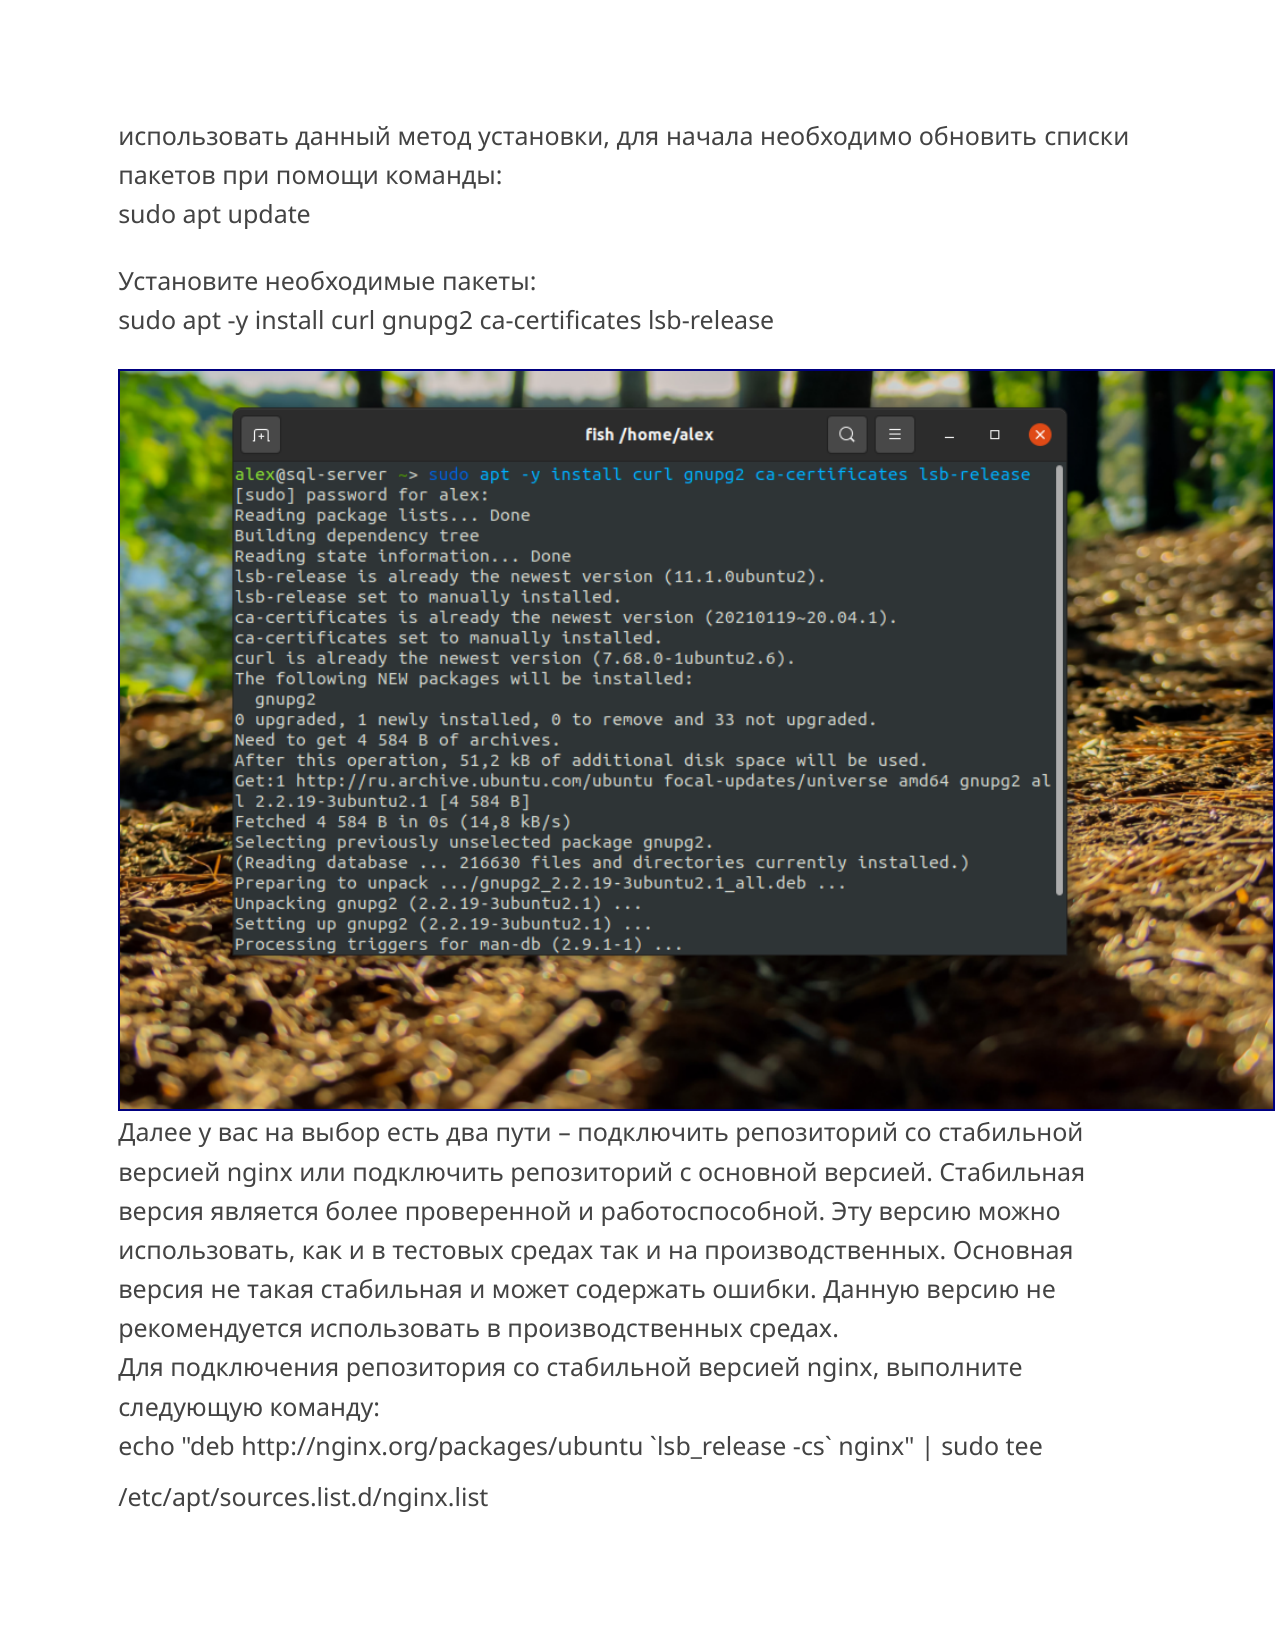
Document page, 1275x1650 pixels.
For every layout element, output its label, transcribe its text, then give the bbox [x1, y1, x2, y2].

text использовать данный метод установки, для начала необходимо обновить списки пакетов при помощи команды: [118, 118, 1157, 191]
text Для подключения репозитория со стабильной версией nginx, выполните следующую команду: [118, 1350, 1157, 1423]
text Далее у вас на выбор есть два пути – подключить репозиторий со стабильной версией nginx или подключить репозиторий с основной версией. Стабильная версия является более проверенной и работоспособной. Эту версию можно использовать, как и в тестовых средах так и на производственных. Основная версия не такая стабильная и может содержать ошибки. Данную версию не рекомендуется использовать в производственных средах. [118, 1115, 1157, 1345]
text sudo apt update [118, 196, 1157, 231]
picture [120, 371, 1273, 1109]
text sudo apt -y install curl gnupg2 ca-certificates lsb-release [118, 302, 1157, 336]
text Установите необходимые пакеты: [118, 263, 1157, 297]
text echo "deb http://nginx.org/packages/ubuntu `lsb_release -cs` nginx" | sudo tee /etc/apt/sources.list.d/nginx.list [118, 1428, 1157, 1513]
